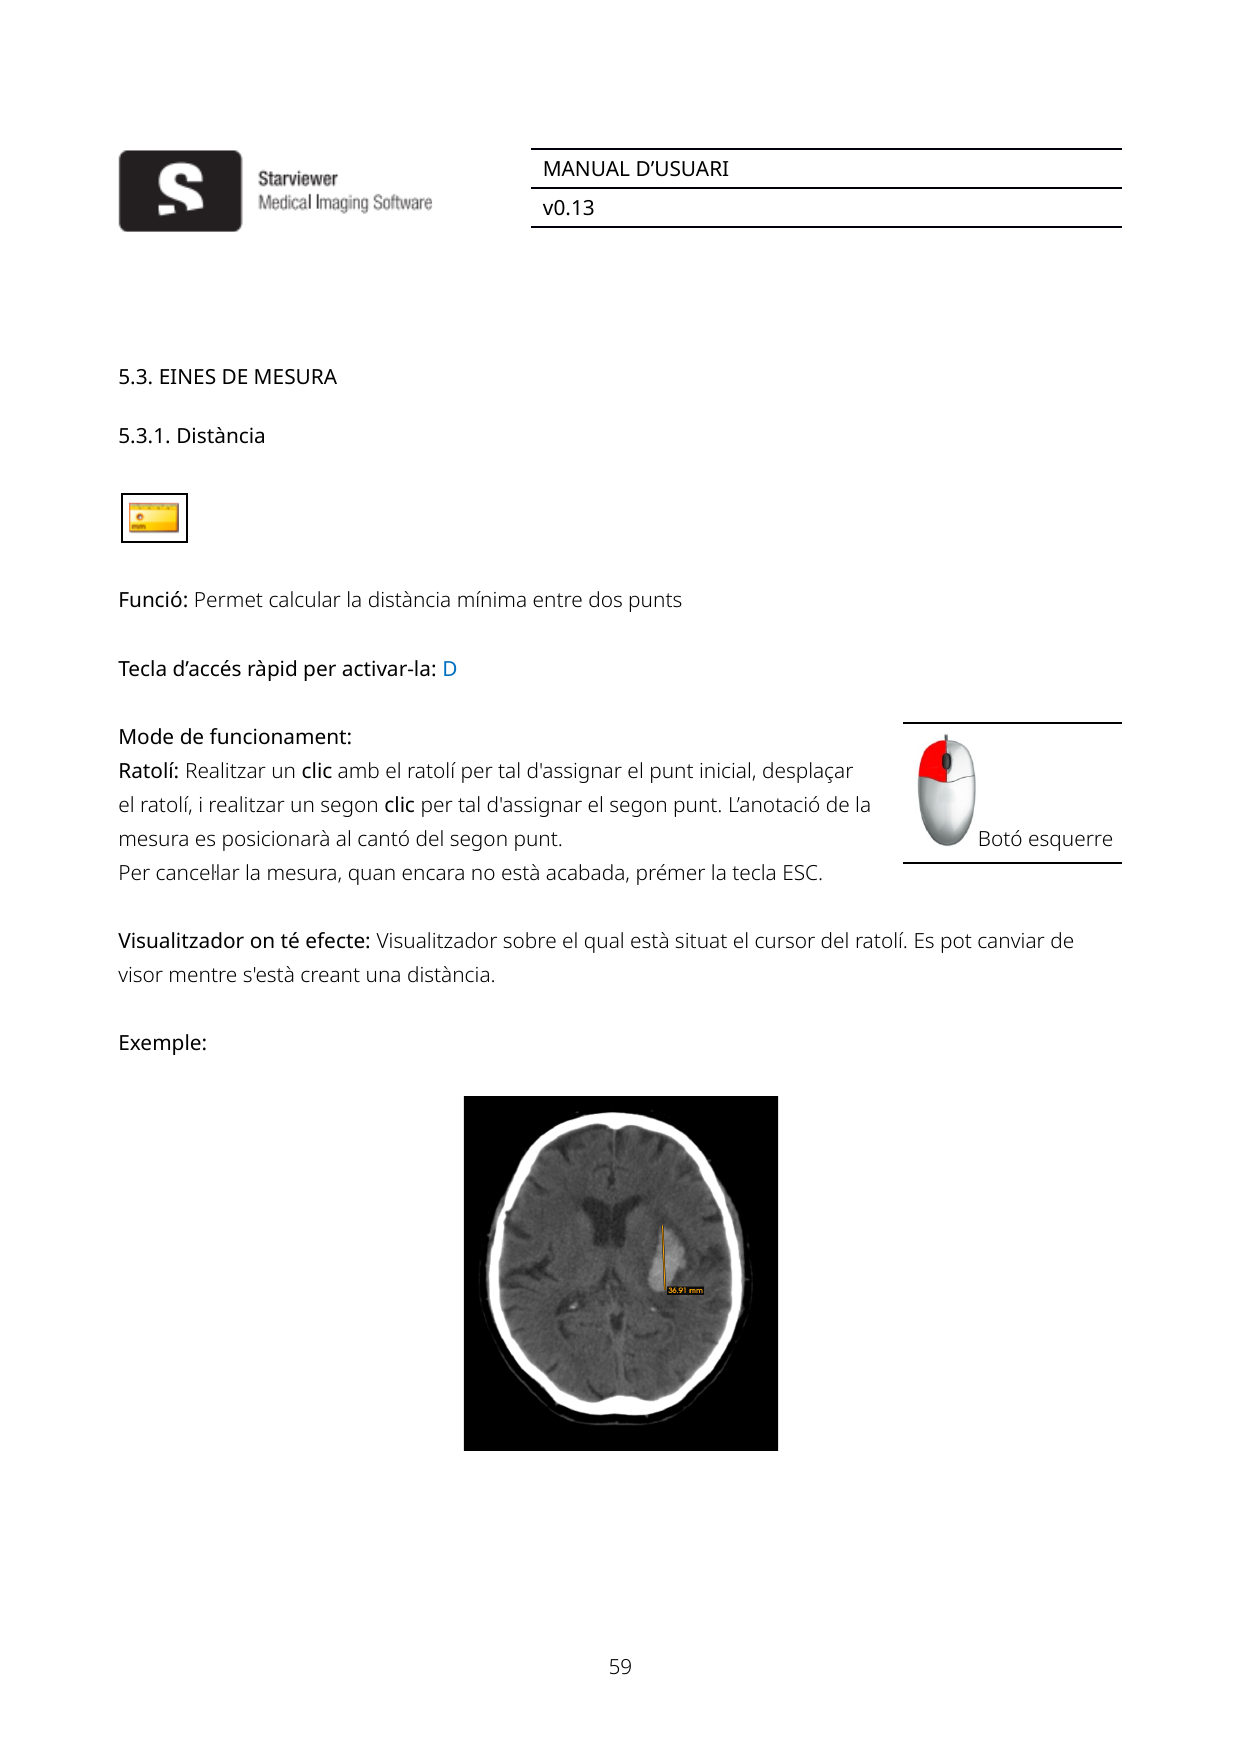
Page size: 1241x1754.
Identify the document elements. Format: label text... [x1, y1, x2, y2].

text Visualitzador on té efecte: Visualitzador sobre el qual està situat el cursor del ratolí. Es pot canviar de visor mentre s'està creant una distància. [118, 926, 1122, 989]
picture [129, 495, 179, 541]
subtitle Distància [118, 421, 1122, 450]
text Tecla d’accés ràpid per activar-la: D [118, 654, 1122, 682]
text Exemple: [118, 1028, 1122, 1057]
picture [463, 1096, 779, 1451]
subtitle Eines de mesura [118, 362, 1122, 391]
picture [915, 732, 978, 847]
text Ratolí: Realitzar un clic amb el ratolí per tal d'assignar el punt inicial, desplaçar el ratolí, i realitzar un segon clic per tal d'assignar el segon punt. L’anotació de la mesura es posicionarà al cantó del segon punt. [118, 756, 903, 852]
text Botó esquerre [912, 733, 1113, 853]
text Per cancel·lar la mesura, quan encara no està acabada, prémer la tecla ESC. [118, 858, 1122, 886]
text Mode de funcionament: [118, 722, 1122, 862]
text Funció: Permet calcular la distància mínima entre dos punts [118, 586, 1122, 614]
